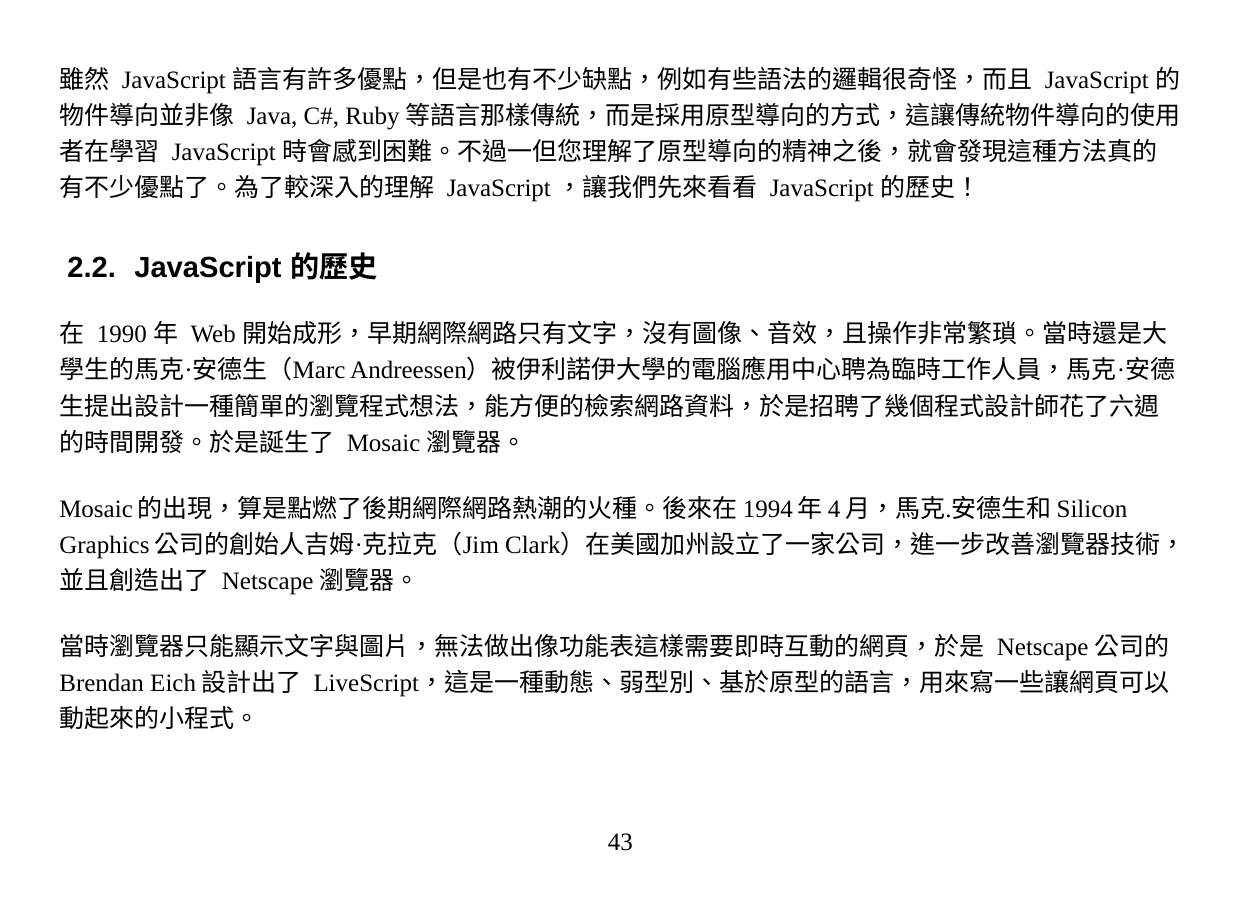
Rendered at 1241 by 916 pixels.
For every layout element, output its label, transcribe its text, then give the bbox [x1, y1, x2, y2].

text Mosaic的出現，算是點燃了後期網際網路熱潮的火種。後來在1994年4月，馬克.安德生和Silicon Graphics公司的創始人吉姆·克拉克（Jim Clark）在美國加州設立了一家公司，進一步改善瀏覽器技術，並且創造出了 Netscape 瀏覽器。 [59, 488, 1181, 597]
text 在 1990 年 Web 開始成形，早期網際網路只有文字，沒有圖像、音效，且操作非常繁瑣。當時還是大學生的馬克·安德生（Marc Andreessen）被伊利諾伊大學的電腦應用中心聘為臨時工作人員，馬克·安德生提出設計一種簡單的瀏覽程式想法，能方便的檢索網路資料，於是招聘了幾個程式設計師花了六週的時間開發。於是誕生了 Mosaic 瀏覽器。 [59, 313, 1181, 458]
text 雖然 JavaScript 語言有許多優點，但是也有不少缺點，例如有些語法的邏輯很奇怪，而且 JavaScript 的物件導向並非像 Java, C#, Ruby 等語言那樣傳統，而是採用原型導向的方式，這讓傳統物件導向的使用者在學習 JavaScript 時會感到困難。不過一但您理解了原型導向的精神之後，就會發現這種方法真的有不少優點了。為了較深入的理解 JavaScript ，讓我們先來看看 JavaScript 的歷史！ [59, 59, 1181, 204]
subtitle JavaScript 的歷史 [59, 244, 1181, 286]
text 當時瀏覽器只能顯示文字與圖片，無法做出像功能表這樣需要即時互動的網頁，於是 Netscape 公司的Brendan Eich設計出了 LiveScript，這是一種動態、弱型別、基於原型的語言，用來寫一些讓網頁可以動起來的小程式。 [59, 626, 1181, 735]
